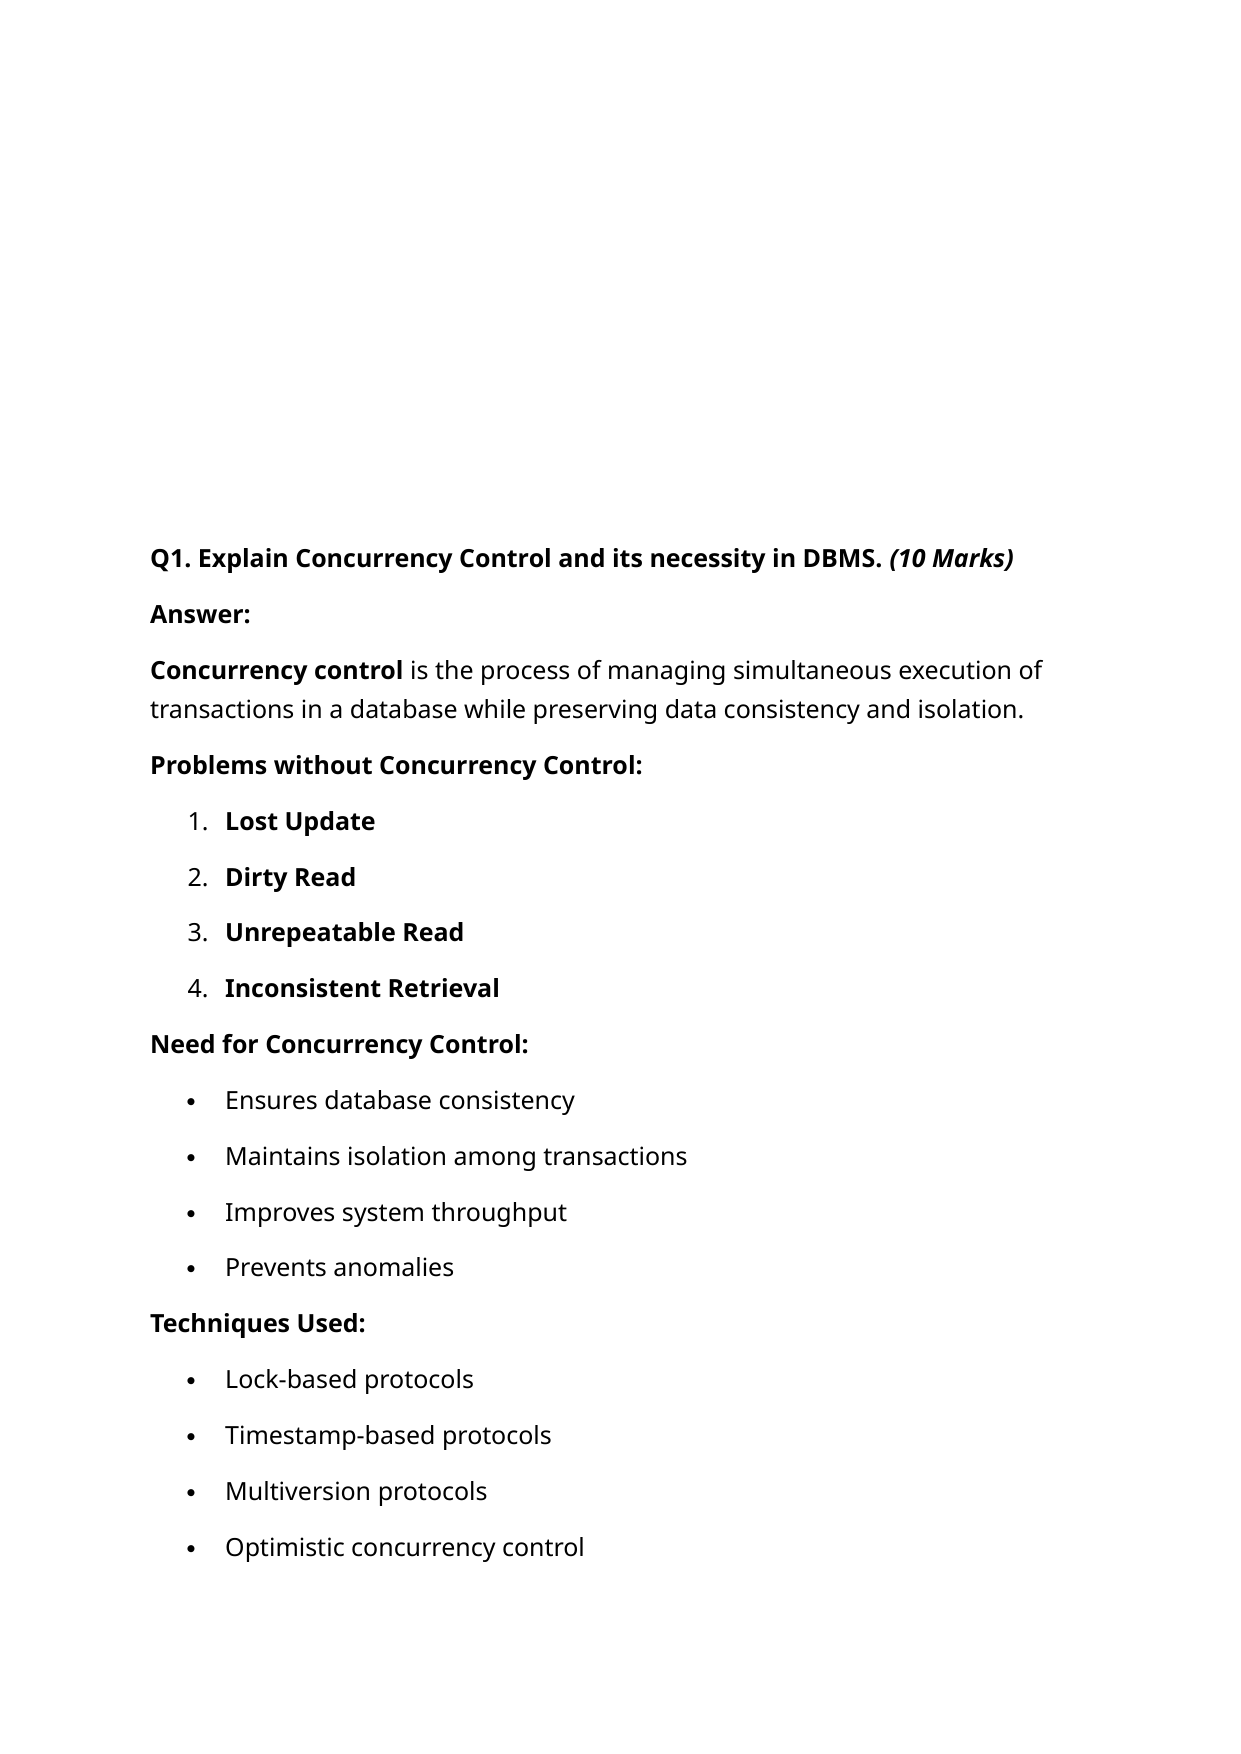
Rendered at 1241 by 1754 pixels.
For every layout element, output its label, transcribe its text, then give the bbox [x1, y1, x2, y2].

text Answer: [150, 597, 1090, 631]
list Dirty Read [187, 859, 1090, 893]
list Multiversion protocols [187, 1473, 1090, 1507]
text Q1. Explain Concurrency Control and its necessity in DBMS. (10 Marks) [150, 541, 1090, 575]
text Problems without Concurrency Control: [150, 747, 1090, 782]
text Techniques Used: [150, 1306, 1090, 1340]
list Unrepeatable Read [187, 915, 1090, 949]
list Ensures database consistency [187, 1082, 1090, 1117]
list Inconsistent Retrieval [187, 971, 1090, 1005]
list Lock-based protocols [187, 1362, 1090, 1396]
list Lost Update [187, 803, 1090, 837]
list Improves system throughput [187, 1194, 1090, 1228]
list Prevents anomalies [187, 1250, 1090, 1284]
list Maintains isolation among transactions [187, 1138, 1090, 1172]
text Need for Concurrency Control: [150, 1027, 1090, 1061]
list Timestamp-based protocols [187, 1417, 1090, 1452]
text Concurrency control is the process of managing simultaneous execution of transactions in a database while preserving data consistency and isolation. [150, 652, 1090, 726]
list Optimistic concurrency control [187, 1529, 1090, 1563]
